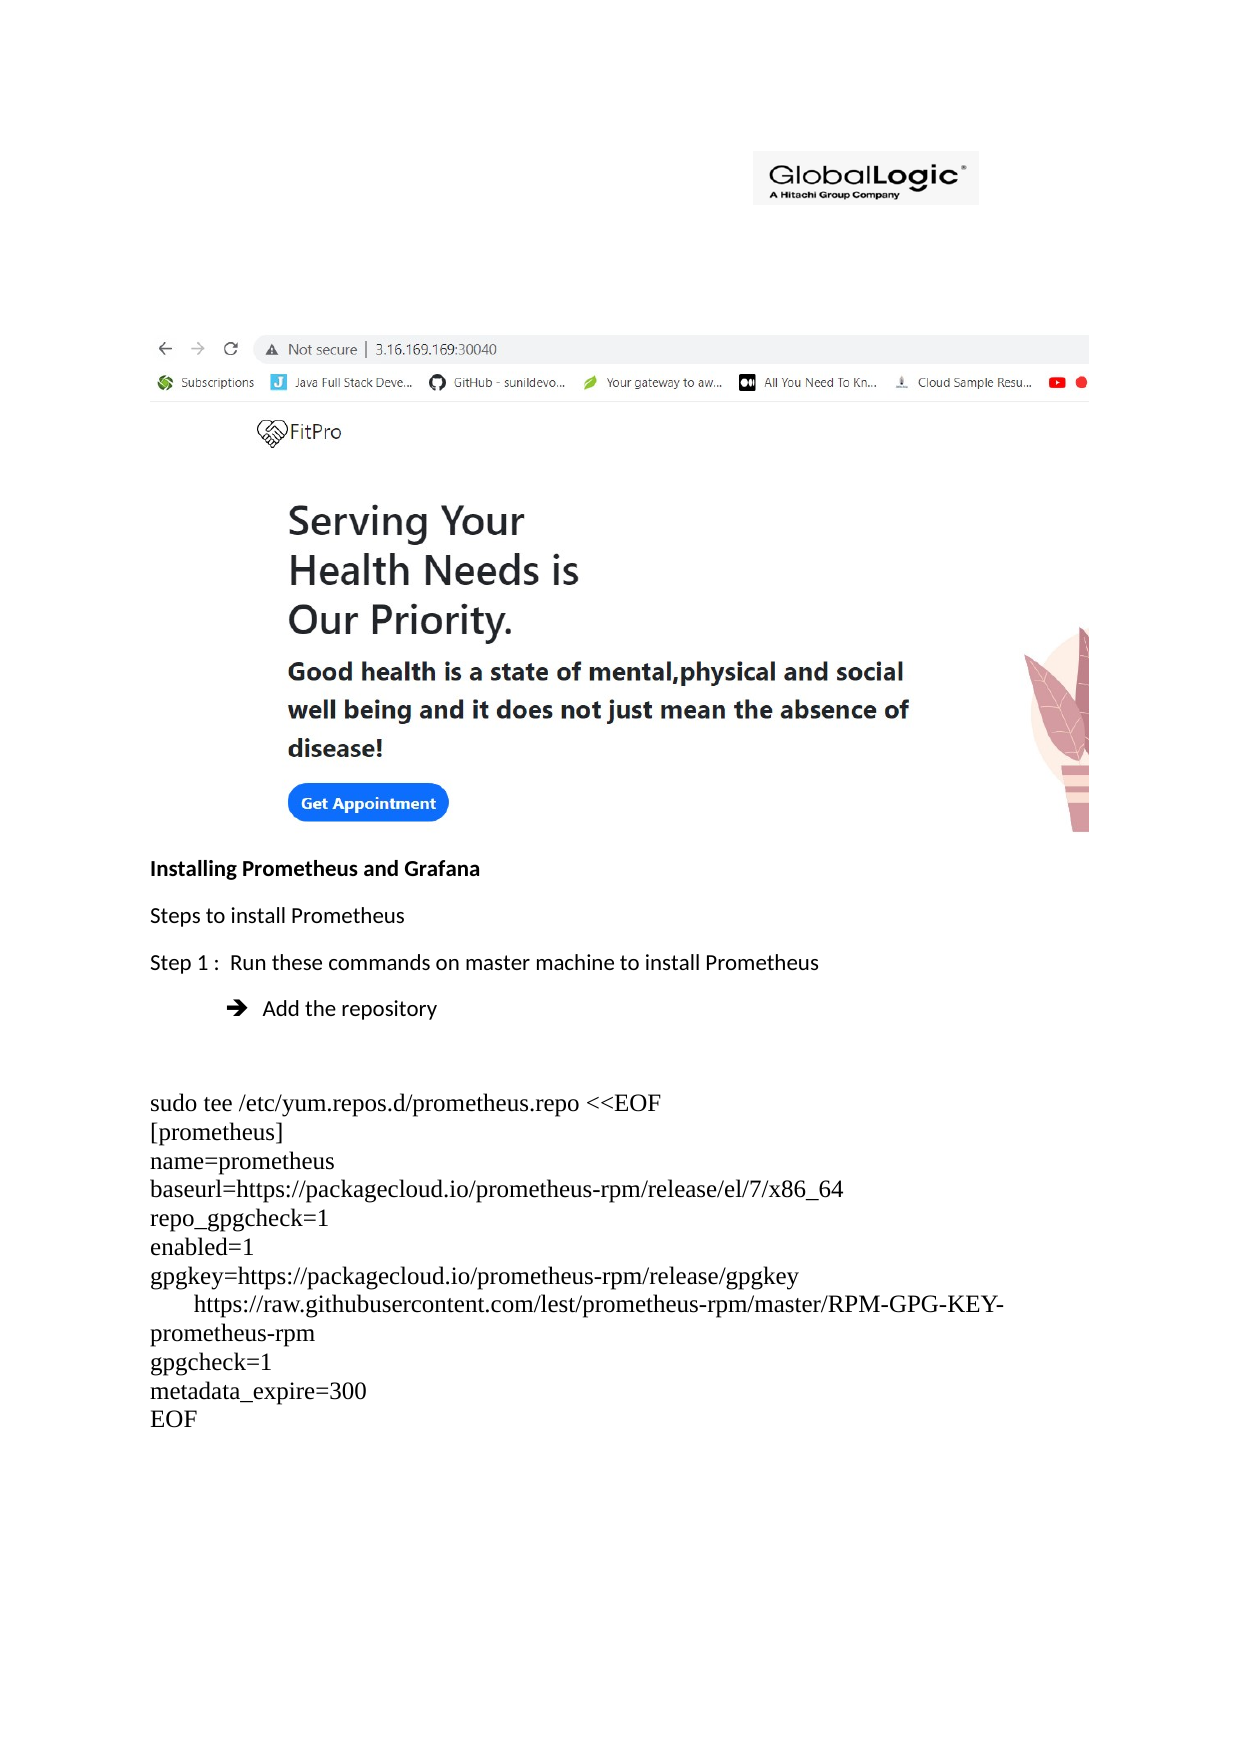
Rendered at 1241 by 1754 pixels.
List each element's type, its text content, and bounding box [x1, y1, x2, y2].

text EOF [150, 1404, 1090, 1433]
text gpgkey=https://packagecloud.io/prometheus-rpm/release/gpgkey [150, 1261, 1090, 1289]
text gpgcheck=1 [150, 1347, 1090, 1376]
text repo_gpgcheck=1 [150, 1203, 1090, 1232]
list Add the repository [225, 994, 1090, 1023]
picture [751, 150, 980, 206]
text metadata_expire=300 [150, 1376, 1090, 1404]
text Installing Prometheus and Grafana [150, 854, 1090, 882]
picture [150, 331, 1089, 836]
text name=prometheus [150, 1146, 1090, 1174]
text baseurl=https://packagecloud.io/prometheus-rpm/release/el/7/x86_64 [150, 1174, 1090, 1203]
text Steps to install Prometheus [150, 901, 1090, 929]
text https://raw.githubusercontent.com/lest/prometheus-rpm/master/RPM-GPG-KEY-prometheus-rpm [150, 1289, 1090, 1347]
text enabled=1 [150, 1232, 1090, 1261]
text sudo tee /etc/yum.repos.d/prometheus.repo <<EOF [150, 1088, 1090, 1117]
text [prometheus] [150, 1117, 1090, 1146]
text Step 1 : Run these commands on master machine to install Prometheus [150, 948, 1090, 976]
